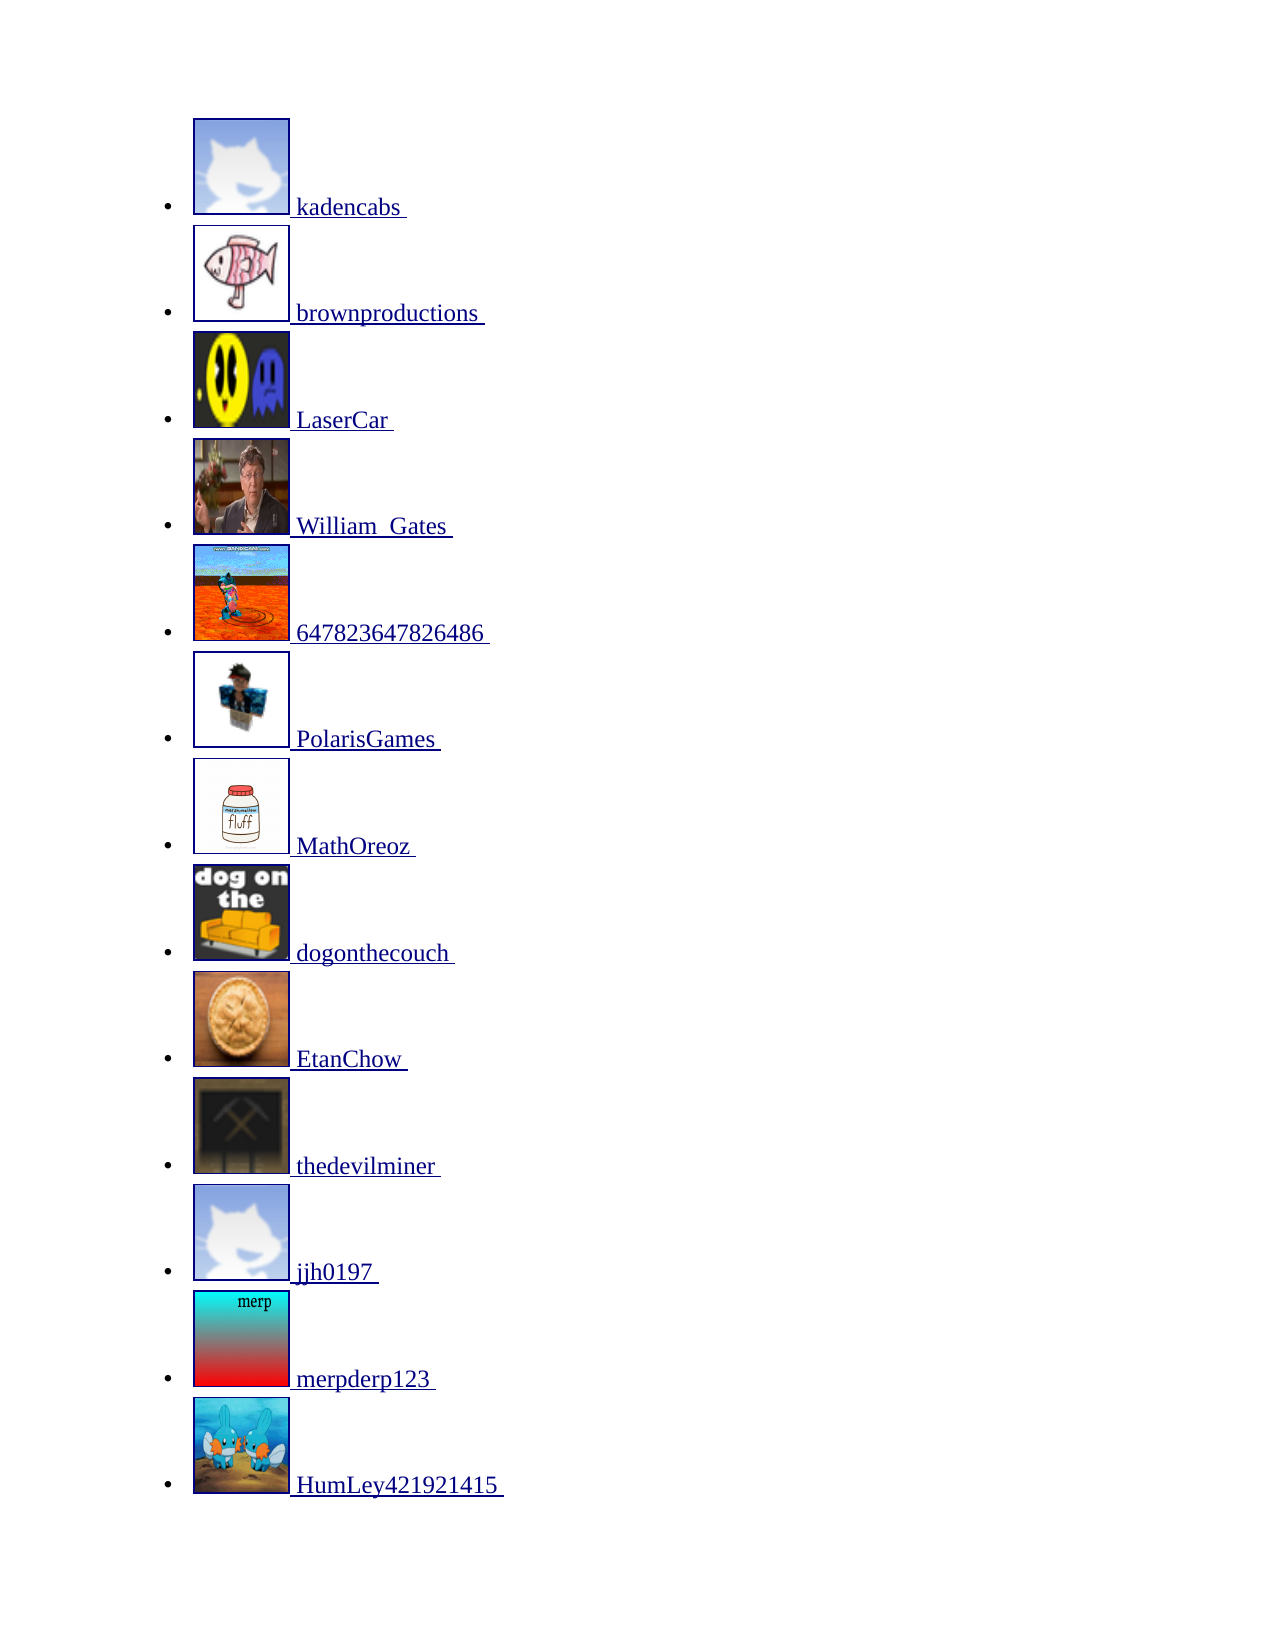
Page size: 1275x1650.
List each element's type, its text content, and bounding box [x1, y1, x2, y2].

picture [195, 333, 288, 427]
picture [195, 759, 288, 853]
list MathOreoz [164, 757, 1157, 860]
list 647823647826486 [164, 544, 1157, 647]
picture [195, 1398, 288, 1492]
list merpderp123 [164, 1290, 1157, 1393]
list brownproductions [164, 225, 1157, 327]
list jjh0197 [164, 1184, 1157, 1286]
list HumLey421921415 [164, 1397, 1157, 1499]
picture [195, 226, 288, 320]
list EtanChow [164, 971, 1157, 1073]
picture [195, 972, 288, 1066]
picture [195, 546, 288, 640]
list LaserCar [164, 331, 1157, 433]
picture [195, 866, 288, 959]
picture [195, 1292, 288, 1386]
picture [195, 120, 288, 213]
list kadencabs [164, 118, 1157, 220]
list William_Gates [164, 438, 1157, 540]
picture [195, 1079, 288, 1173]
list thedevilminer [164, 1077, 1157, 1179]
picture [195, 440, 288, 533]
picture [195, 1185, 288, 1279]
list dogonthecouch [164, 864, 1157, 966]
list PolarisGames [164, 651, 1157, 753]
picture [195, 653, 288, 746]
